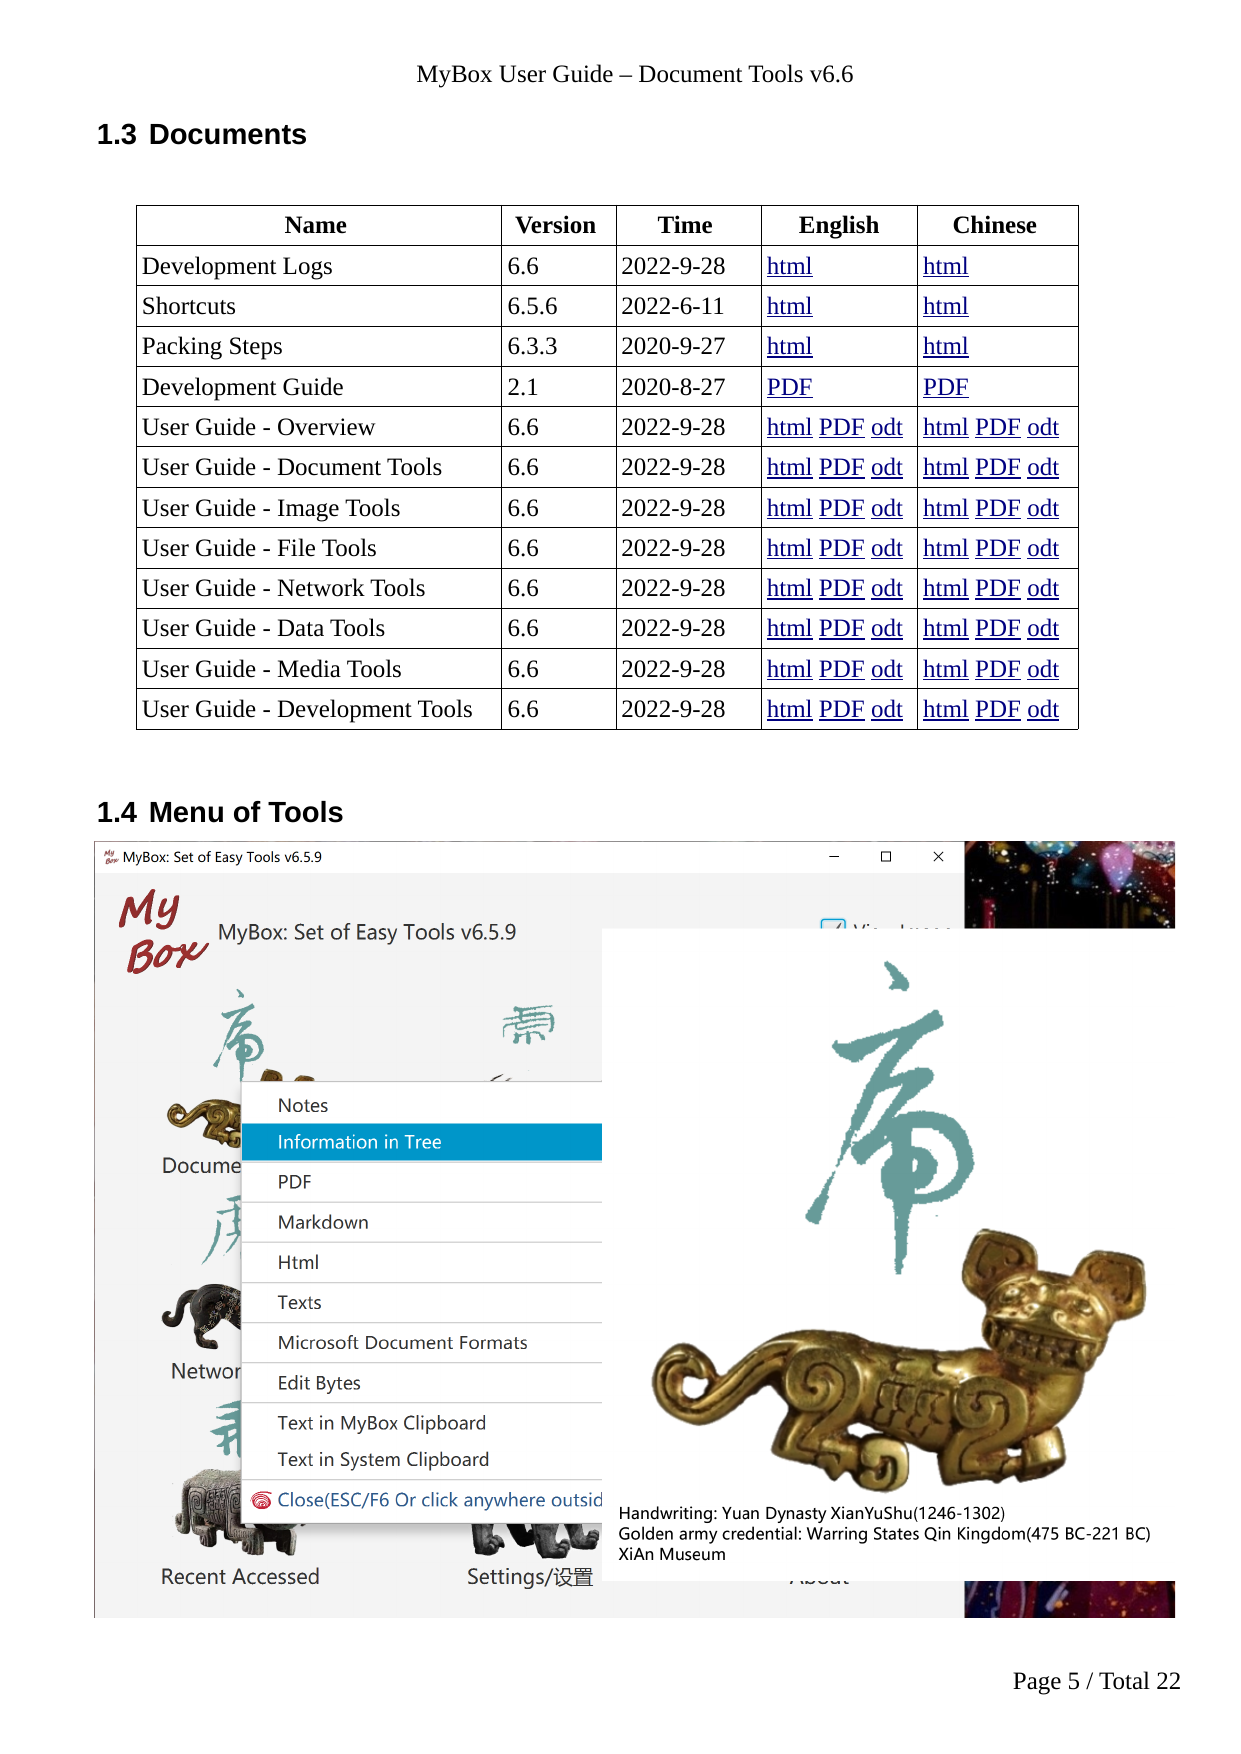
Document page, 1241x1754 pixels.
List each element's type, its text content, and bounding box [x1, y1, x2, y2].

table_cell User Guide - Document Tools [137, 447, 501, 487]
table_cell html PDF odt [762, 407, 917, 446]
table_cell html PDF odt [918, 447, 1078, 487]
table_header Name [137, 206, 501, 245]
table_cell 6.6 [502, 407, 616, 446]
table_cell html [918, 286, 1078, 326]
table_cell 2022-9-28 [617, 407, 761, 446]
table_cell 6.6 [502, 447, 616, 487]
table_cell 2020-8-27 [617, 367, 761, 406]
table_cell html PDF odt [762, 528, 917, 567]
table_cell 2020-9-27 [617, 327, 761, 366]
table_cell html PDF odt [762, 689, 917, 729]
table_cell html [762, 246, 917, 285]
table_cell html PDF odt [762, 447, 917, 487]
table_header Chinese [918, 206, 1078, 245]
table_cell PDF [918, 367, 1078, 406]
table_cell html PDF odt [918, 488, 1078, 527]
table_cell User Guide - Overview [137, 407, 501, 446]
table_cell 6.6 [502, 246, 616, 285]
table_cell html [918, 246, 1078, 285]
table_cell 6.6 [502, 689, 616, 729]
table_cell 6.3.3 [502, 327, 616, 366]
table_cell User Guide - Media Tools [137, 649, 501, 688]
table_cell 2022-9-28 [617, 569, 761, 608]
table_cell html PDF odt [918, 569, 1078, 608]
table_cell User Guide - Data Tools [137, 609, 501, 648]
subtitle Menu of Tools [88, 795, 1181, 828]
table_cell html PDF odt [762, 609, 917, 648]
table_cell 2022-9-28 [617, 447, 761, 487]
table_cell html PDF odt [918, 407, 1078, 446]
table_cell 6.6 [502, 528, 616, 567]
table_cell 2.1 [502, 367, 616, 406]
table_cell 2022-9-28 [617, 488, 761, 527]
table_cell User Guide - Development Tools [137, 689, 501, 729]
table_cell html PDF odt [762, 649, 917, 688]
table_cell html [762, 286, 917, 326]
table_cell 6.5.6 [502, 286, 616, 326]
table_cell 2022-9-28 [617, 689, 761, 729]
table_cell html PDF odt [762, 488, 917, 527]
table_cell Shortcuts [137, 286, 501, 326]
table_cell Packing Steps [137, 327, 501, 366]
picture [94, 841, 1176, 1618]
table_cell html PDF odt [918, 528, 1078, 567]
table_cell html PDF odt [762, 569, 917, 608]
table_cell html PDF odt [918, 609, 1078, 648]
table_header Time [617, 206, 761, 245]
table_cell 6.6 [502, 569, 616, 608]
table_cell html PDF odt [918, 689, 1078, 729]
table_cell 2022-6-11 [617, 286, 761, 326]
table_cell 6.6 [502, 649, 616, 688]
table_cell 2022-9-28 [617, 649, 761, 688]
table_header Version [502, 206, 616, 245]
table_cell User Guide - File Tools [137, 528, 501, 567]
table_cell Development Guide [137, 367, 501, 406]
table_cell html [762, 327, 917, 366]
table_cell Development Logs [137, 246, 501, 285]
table_cell User Guide - Image Tools [137, 488, 501, 527]
table_cell User Guide - Network Tools [137, 569, 501, 608]
table_cell html PDF odt [918, 649, 1078, 688]
table_cell 2022-9-28 [617, 246, 761, 285]
table_header English [762, 206, 917, 245]
table_cell 2022-9-28 [617, 609, 761, 648]
table_cell 6.6 [502, 609, 616, 648]
table_cell 2022-9-28 [617, 528, 761, 567]
table_cell 6.6 [502, 488, 616, 527]
subtitle Documents [88, 117, 1181, 151]
table_cell PDF [762, 367, 917, 406]
table_cell html [918, 327, 1078, 366]
